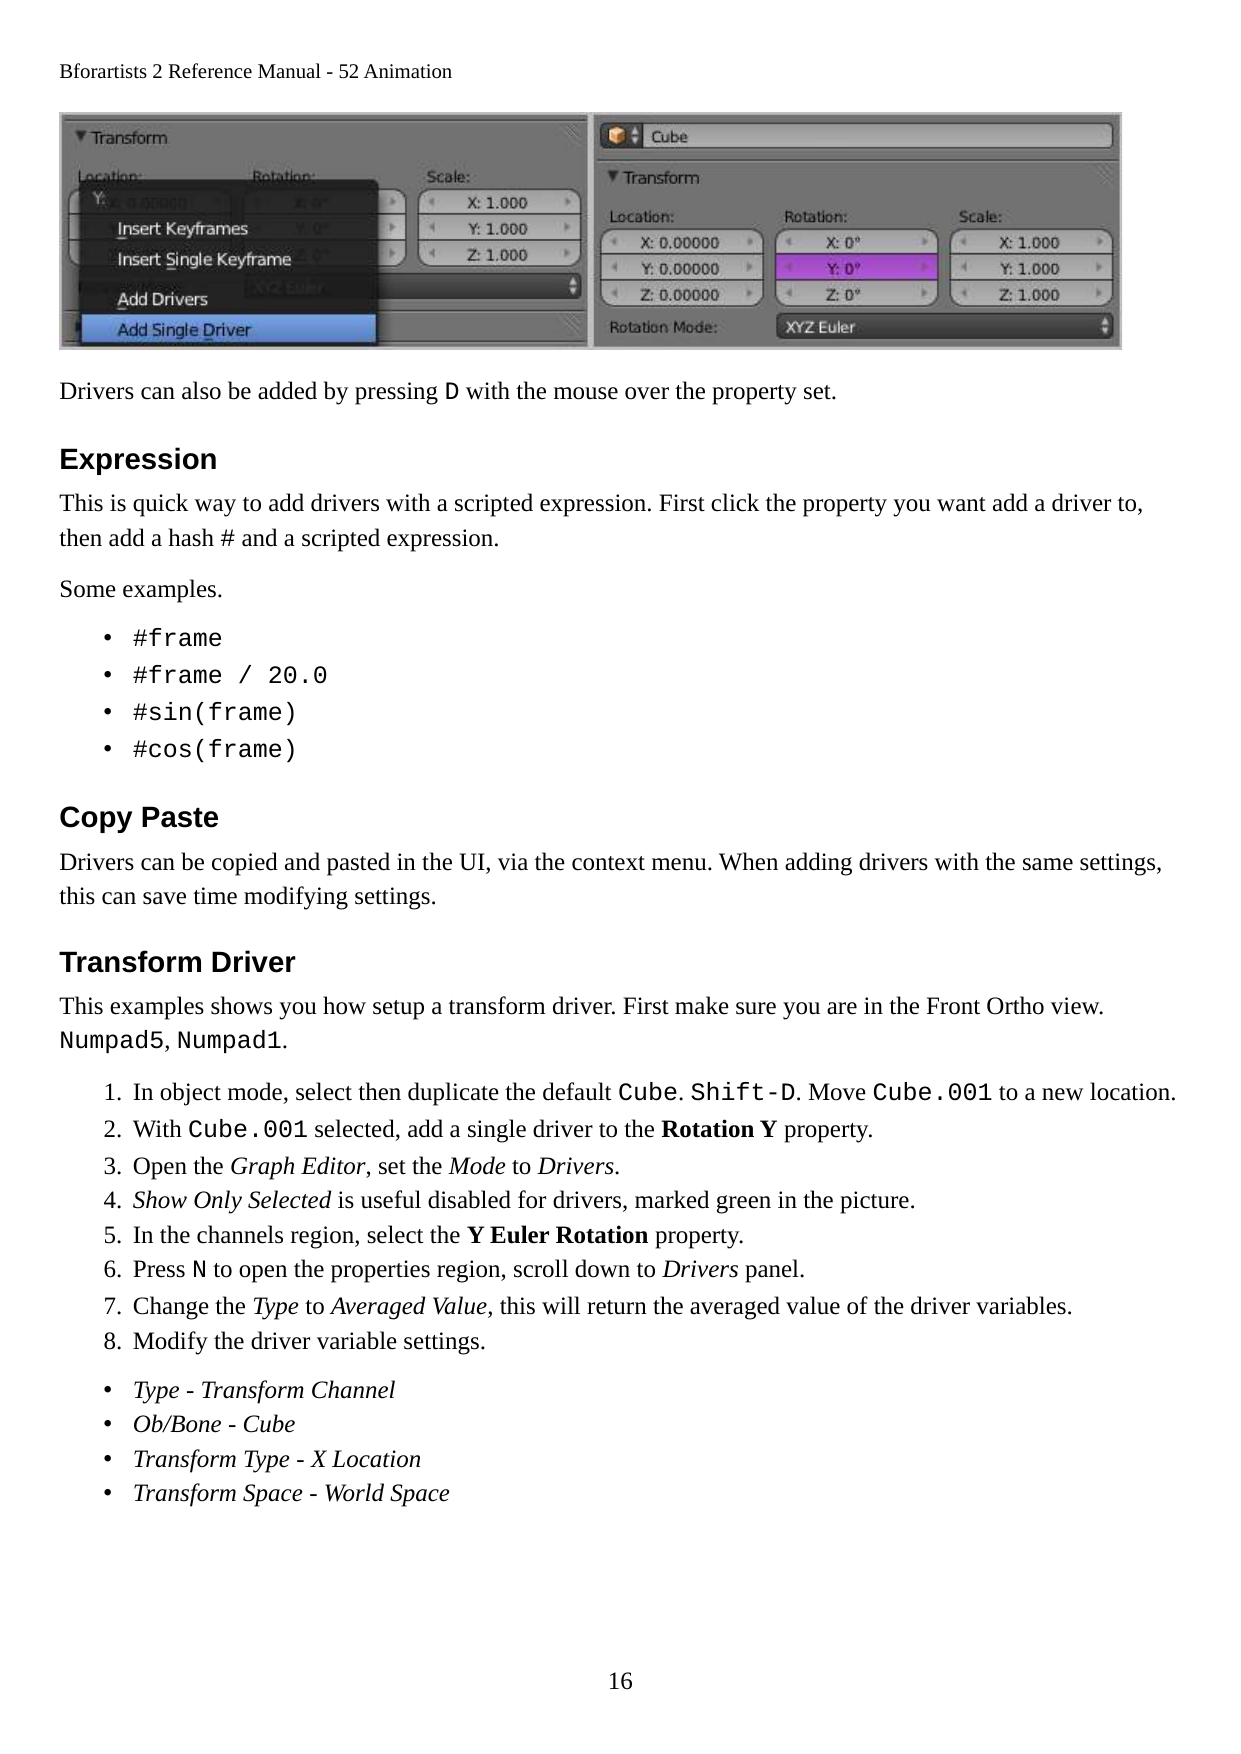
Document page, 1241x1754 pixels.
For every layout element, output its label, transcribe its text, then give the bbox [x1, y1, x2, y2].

text Drivers can also be added by pressing D with the mouse over the property set. [59, 376, 1181, 407]
list In object mode, select then duplicate the default Cube. Shift-D. Move Cube.001 to a new location. [103, 1077, 1181, 1108]
subtitle Copy Paste [59, 800, 1181, 834]
picture [59, 112, 1123, 350]
list Show Only Selected is useful disabled for drivers, marked green in the picture. [103, 1185, 1181, 1214]
list With Cube.001 selected, add a single driver to the Rotation Y property. [103, 1114, 1181, 1145]
list Transform Space - World Space [103, 1478, 1181, 1507]
list In the channels region, select the Y Euler Rotation property. [103, 1220, 1181, 1249]
list #frame / 20.0 [103, 660, 1181, 691]
list Modify the driver variable settings. [103, 1326, 1181, 1354]
list #cos(frame) [103, 734, 1181, 765]
list #sin(frame) [103, 697, 1181, 728]
list Change the Type to Averaged Value, this will return the averaged value of the driver variables. [103, 1291, 1181, 1320]
list Open the Graph Editor, set the Mode to Drivers. [103, 1151, 1181, 1180]
subtitle Expression [59, 442, 1181, 476]
text This is quick way to add drivers with a scripted expression. First click the property you want add a driver to, then add a hash # and a scripted expression. [59, 488, 1181, 553]
text This examples shows you how setup a transform driver. First make sure you are in the Front Ortho view. Numpad5, Numpad1. [59, 991, 1181, 1056]
text Some examples. [59, 574, 1181, 603]
list Type - Transform Channel [103, 1375, 1181, 1404]
subtitle Transform Driver [59, 945, 1181, 978]
list Transform Type - X Location [103, 1444, 1181, 1473]
list #frame [103, 623, 1181, 654]
list Ob/Bone - Cube [103, 1409, 1181, 1438]
text Drivers can be copied and pasted in the UI, via the context menu. When adding drivers with the same settings, this can save time modifying settings. [59, 847, 1181, 910]
list Press N to open the properties region, scroll down to Drivers panel. [103, 1254, 1181, 1285]
